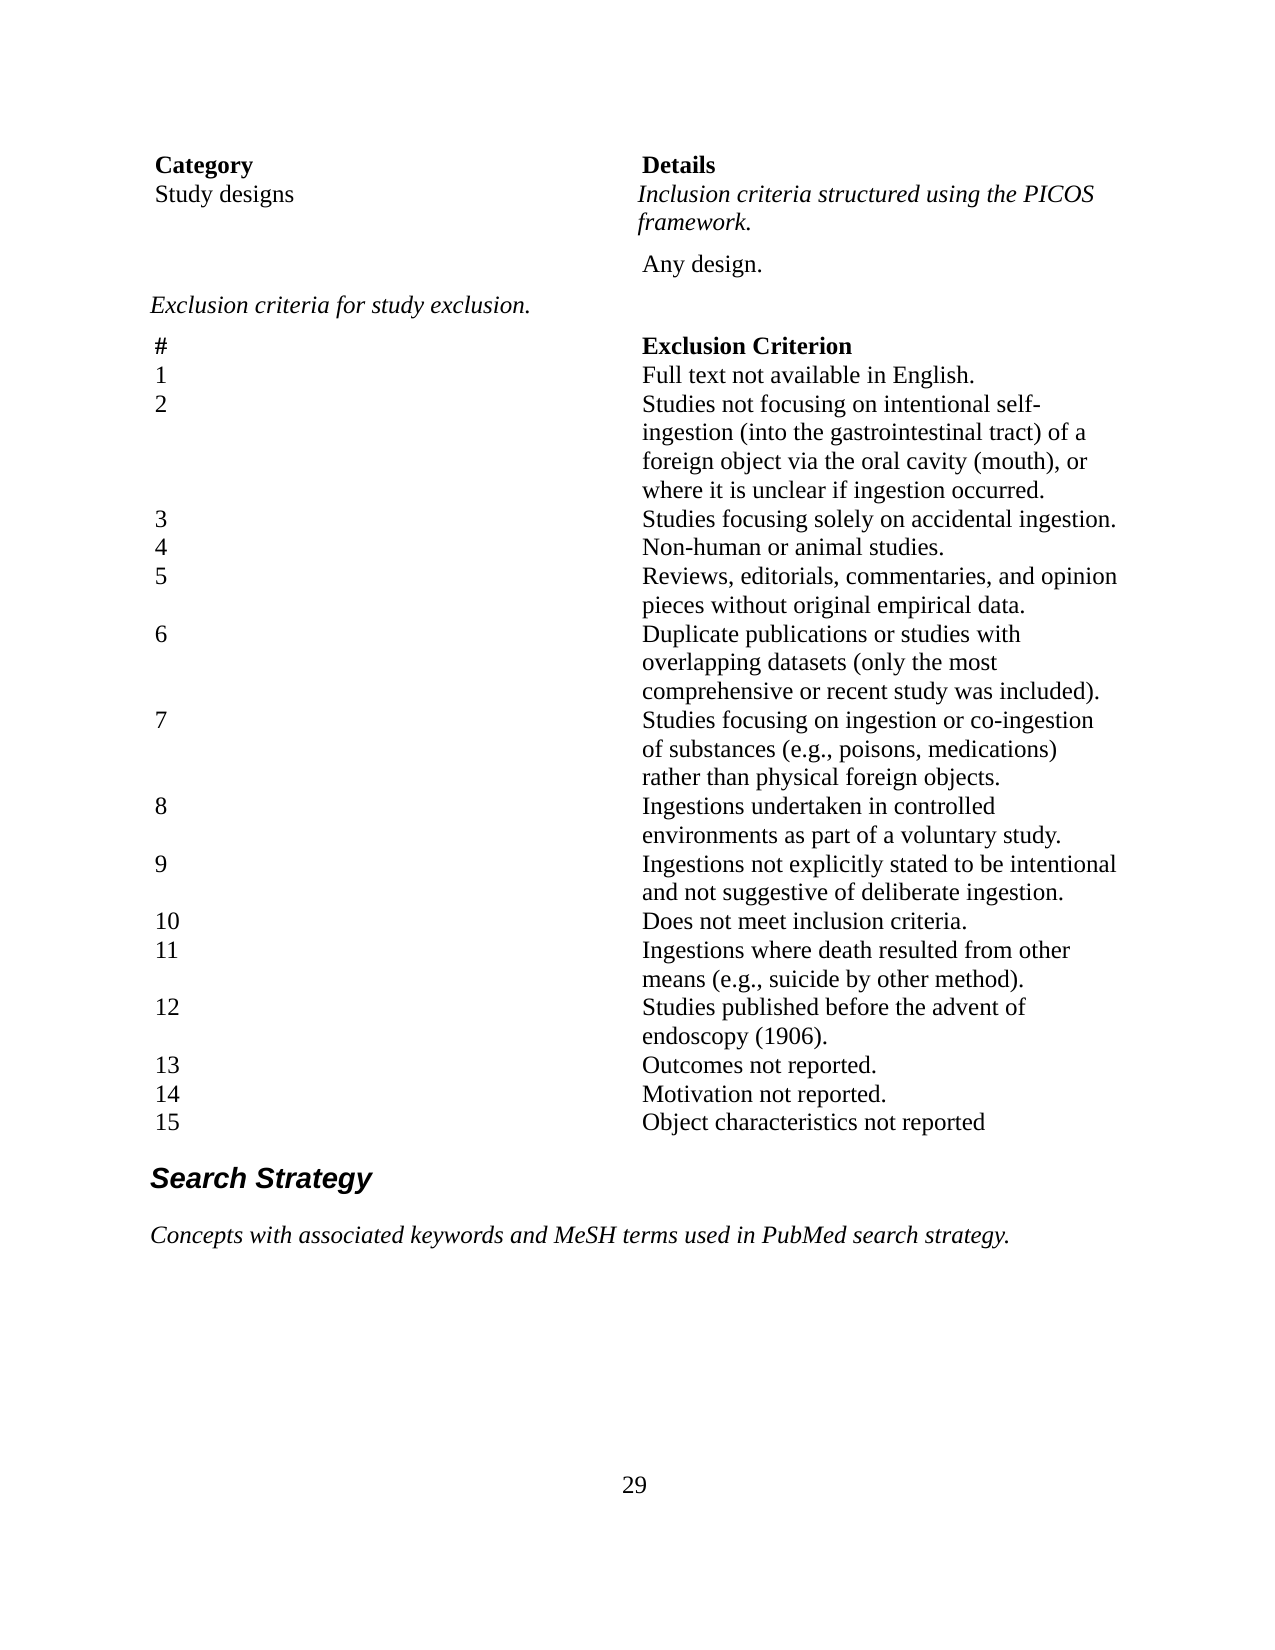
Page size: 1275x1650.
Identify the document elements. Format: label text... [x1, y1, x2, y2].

table_cell Studies focusing solely on accidental ingestion. [638, 504, 1125, 532]
table_header Category [150, 150, 637, 179]
table_cell 15 [150, 1108, 637, 1136]
table_cell Ingestions not explicitly stated to be intentional and not suggestive of deliberate ingestion. [638, 849, 1125, 906]
text Concepts with associated keywords and MeSH terms used in PubMed search strategy. [150, 1220, 1125, 1248]
table_cell Ingestions undertaken in controlled environments as part of a voluntary study. [638, 791, 1125, 849]
table_cell Outcomes not reported. [638, 1050, 1125, 1079]
table_header Exclusion Criterion [638, 331, 1125, 360]
table_cell 7 [150, 705, 637, 791]
table_cell 10 [150, 906, 637, 935]
table_cell 2 [150, 389, 637, 504]
table_cell Study designs [150, 179, 637, 277]
table_cell Non-human or animal studies. [638, 533, 1125, 561]
table_cell 5 [150, 561, 637, 619]
table_header # [150, 331, 637, 360]
table_cell 12 [150, 993, 637, 1050]
table_cell 14 [150, 1079, 637, 1107]
subtitle Search Strategy [150, 1161, 1125, 1195]
table_cell Duplicate publications or studies with overlapping datasets (only the most comprehensive or recent study was included). [638, 619, 1125, 705]
table_cell Ingestions where death resulted from other means (e.g., suicide by other method). [638, 935, 1125, 992]
table_cell 11 [150, 935, 637, 992]
table_cell 1 [150, 360, 637, 389]
table_cell Inclusion criteria structured using the PICOS framework. [638, 179, 1125, 249]
table_cell Studies focusing on ingestion or co-ingestion of substances (e.g., poisons, medications) rather than physical foreign objects. [638, 705, 1125, 791]
table_cell Studies published before the advent of endoscopy (1906). [638, 993, 1125, 1050]
table_header Details [638, 150, 1125, 179]
table_cell Object characteristics not reported [638, 1108, 1125, 1136]
table_cell Full text not available in English. [638, 360, 1125, 389]
table_cell 9 [150, 849, 637, 906]
table_cell Does not meet inclusion criteria. [638, 906, 1125, 935]
table_header Any design. [638, 249, 1125, 277]
table_cell Motivation not reported. [638, 1079, 1125, 1107]
table_cell 6 [150, 619, 637, 705]
table_cell 8 [150, 791, 637, 849]
table_cell 13 [150, 1050, 637, 1079]
text Exclusion criteria for study exclusion. [150, 290, 1125, 319]
table_cell Studies not focusing on intentional self-ingestion (into the gastrointestinal tract) of a foreign object via the oral cavity (mouth), or where it is unclear if ingestion occurred. [638, 389, 1125, 504]
table_cell Reviews, editorials, commentaries, and opinion pieces without original empirical data. [638, 561, 1125, 619]
table_cell 4 [150, 533, 637, 561]
table_cell 3 [150, 504, 637, 532]
